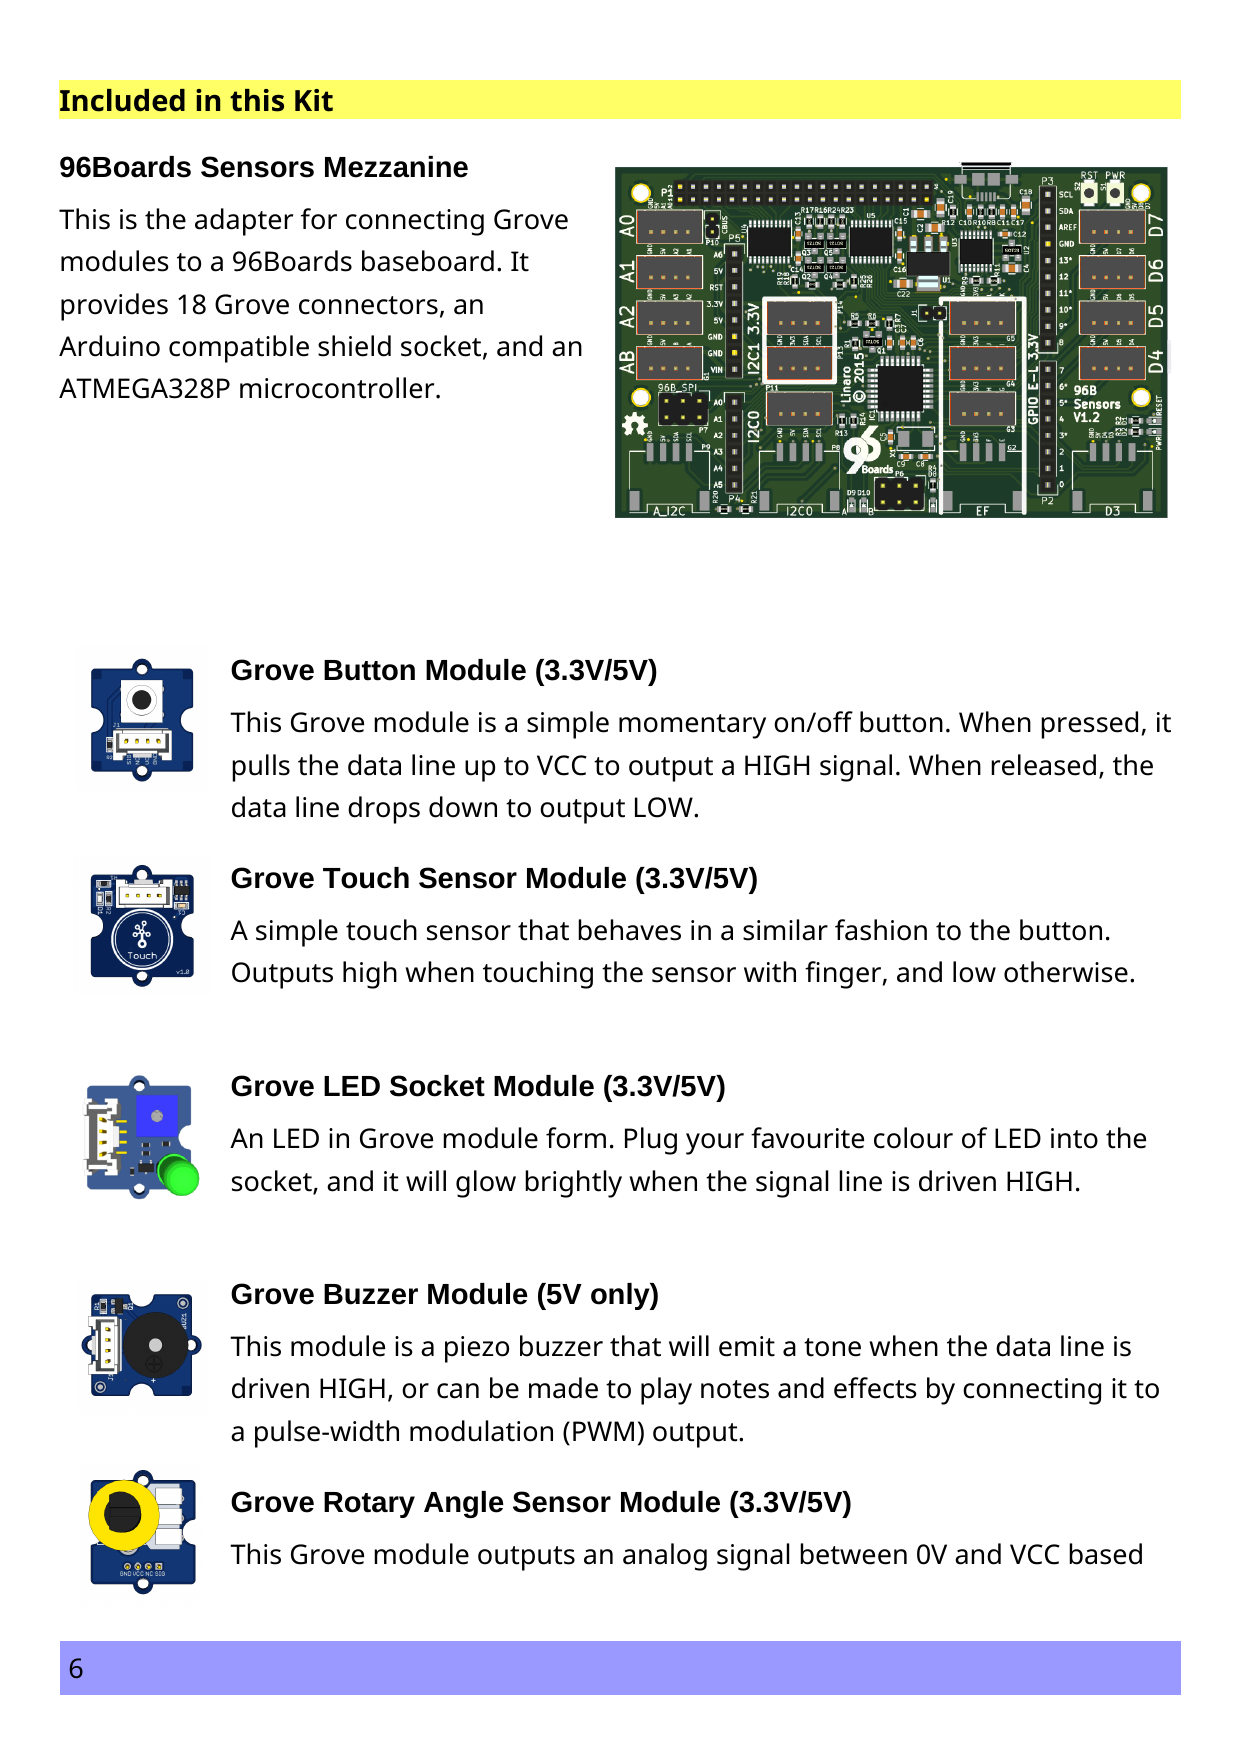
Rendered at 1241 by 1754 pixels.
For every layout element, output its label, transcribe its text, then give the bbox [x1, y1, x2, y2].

picture [78, 1073, 206, 1201]
table_cell Grove Buzzer Module (5V only) This module is a piezo buzzer that will emit a tone when the data line is driven HIGH, or can be made to play notes and effects by connecting it to a pulse-width modulation (PWM) output. [225, 1247, 1181, 1455]
table_cell [59, 1455, 224, 1578]
table_cell Grove LED Socket Module (3.3V/5V) An LED in Grove module form. Plug your favourite colour of LED into the socket, and it will glow brightly when the signal line is driven HIGH. [225, 1039, 1181, 1247]
picture [608, 158, 1172, 524]
table_cell Grove Touch Sensor Module (3.3V/5V) A simple touch sensor that behaves in a similar fashion to the button. Outputs high when touching the sensor with finger, and low otherwise. [225, 831, 1181, 1039]
table_cell [59, 1415, 224, 1455]
table_header [59, 623, 224, 831]
table_header Grove Button Module (3.3V/5V) This Grove module is a simple momentary on/off button. When pressed, it pulls the data line up to VCC to output a HIGH signal. When released, the data line drops down to output LOW. [225, 623, 1181, 831]
subtitle Included in this Kit [59, 80, 1181, 119]
table_cell [59, 1074, 224, 1247]
text This is the adapter for connecting Grove modules to a 96Boards baseboard. It provides 18 Grove connectors, an Arduino compatible shield socket, and an ATMEGA328P microcontroller. [59, 200, 608, 407]
table_cell [59, 1039, 224, 1073]
table_cell Grove Rotary Angle Sensor Module (3.3V/5V) This Grove module outputs an analog signal between 0V and VCC based [225, 1455, 1181, 1578]
picture [99, 646, 185, 791]
picture [100, 1275, 184, 1415]
table_cell [59, 831, 224, 1039]
table_cell [59, 1247, 224, 1414]
picture [110, 856, 187, 994]
picture [107, 1462, 175, 1607]
text 96Boards Sensors Mezzanine [59, 151, 1181, 183]
